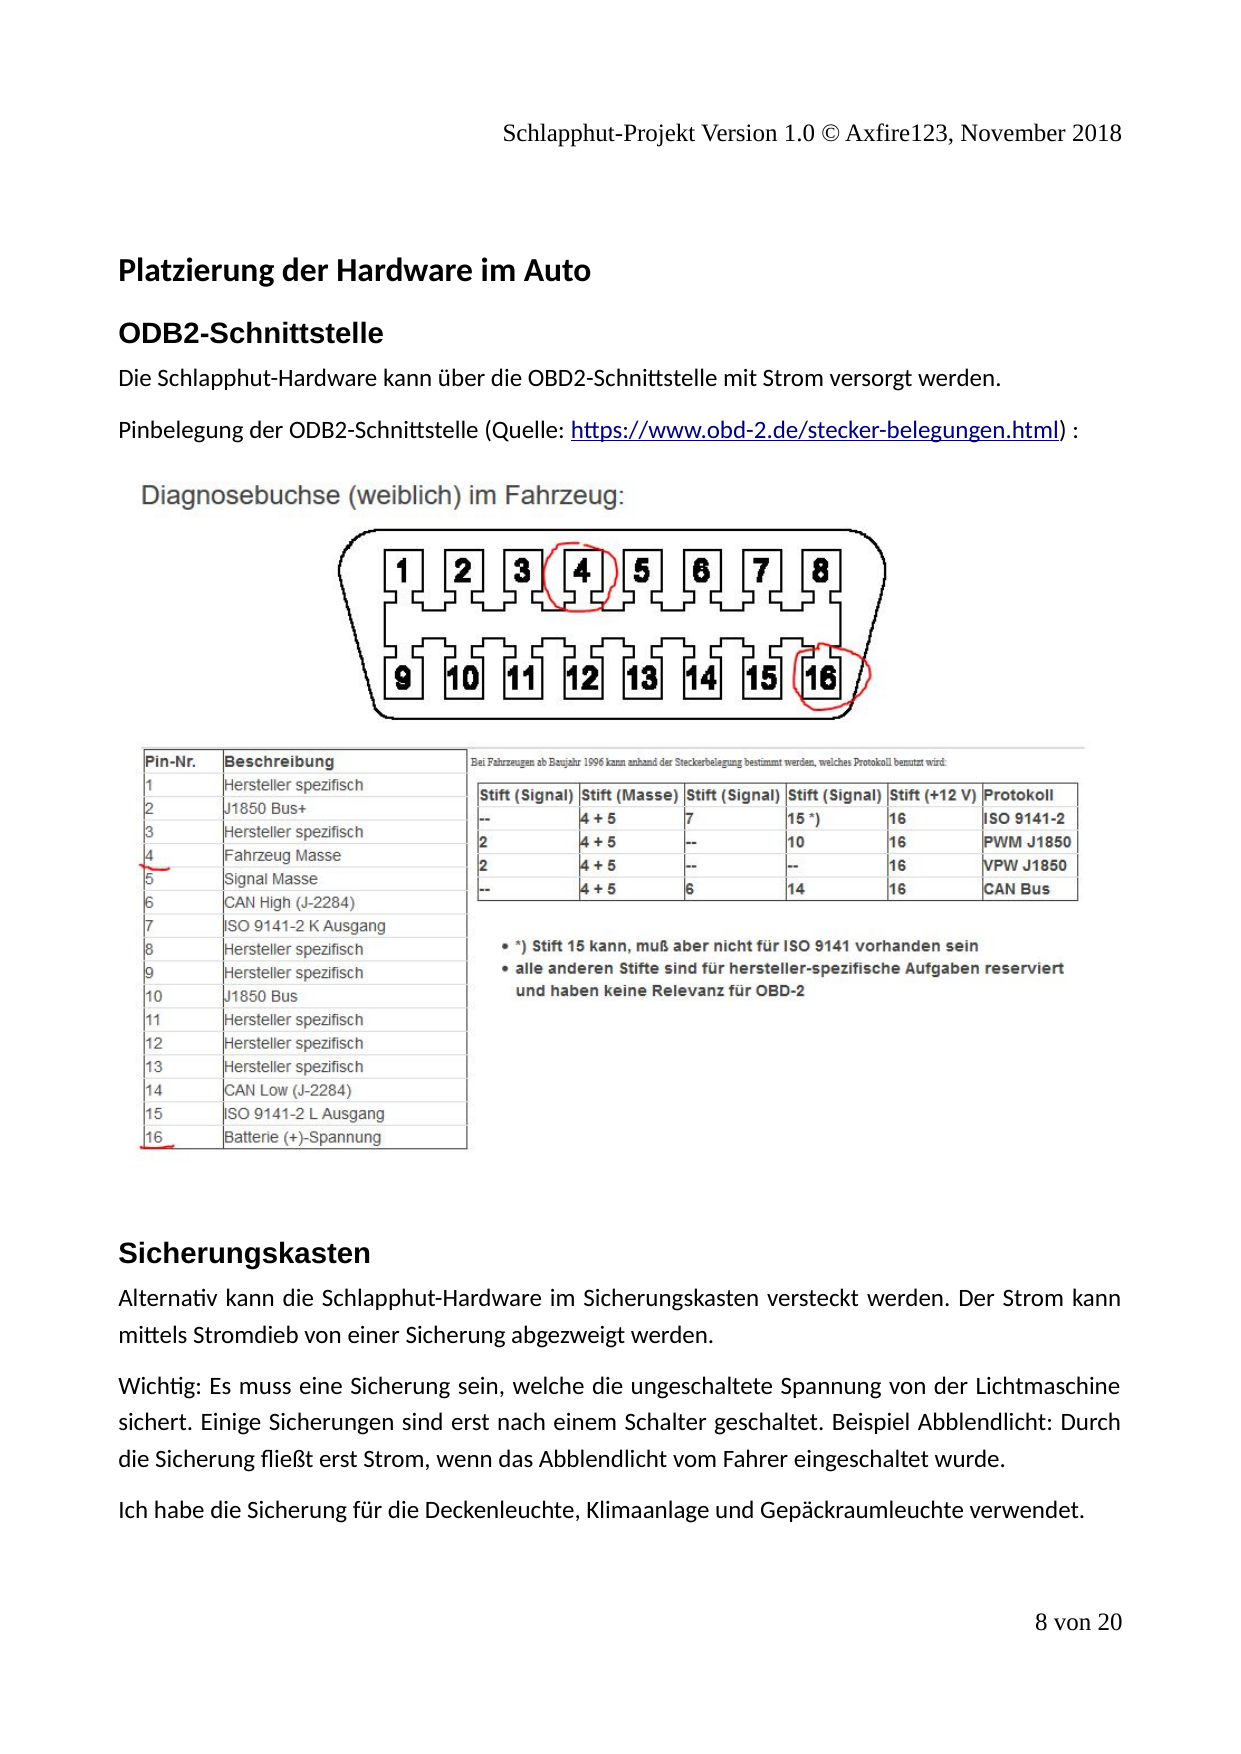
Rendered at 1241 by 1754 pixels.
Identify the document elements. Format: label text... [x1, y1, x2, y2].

picture [118, 465, 1123, 1165]
subtitle ODB2-Schnittstelle [118, 316, 1122, 350]
text Ich habe die Sicherung für die Deckenleuchte, Klimaanlage und Gepäckraumleuchte verwendet. [118, 1494, 1122, 1525]
subtitle Platzierung der Hardware im Auto [118, 248, 1122, 289]
text Die Schlapphut-Hardware kann über die OBD2-Schnittstelle mit Strom versorgt werden. [118, 363, 1122, 393]
subtitle Sicherungskasten [118, 1236, 1122, 1270]
text Alternativ kann die Schlapphut-Hardware im Sicherungskasten versteckt werden. Der Strom kann mittels Stromdieb von einer Sicherung abgezweigt werden. [118, 1282, 1122, 1349]
text Pinbelegung der ODB2-Schnittstelle (Quelle: https://www.obd-2.de/stecker-belegungen.html) : [118, 414, 1122, 444]
text Wichtig: Es muss eine Sicherung sein, welche die ungeschaltete Spannung von der Lichtmaschine sichert. Einige Sicherungen sind erst nach einem Schalter geschaltet. Beispiel Abblendlicht: Durch die Sicherung fließt erst Strom, wenn das Abblendlicht vom Fahrer eingeschaltet wurde. [118, 1370, 1122, 1474]
